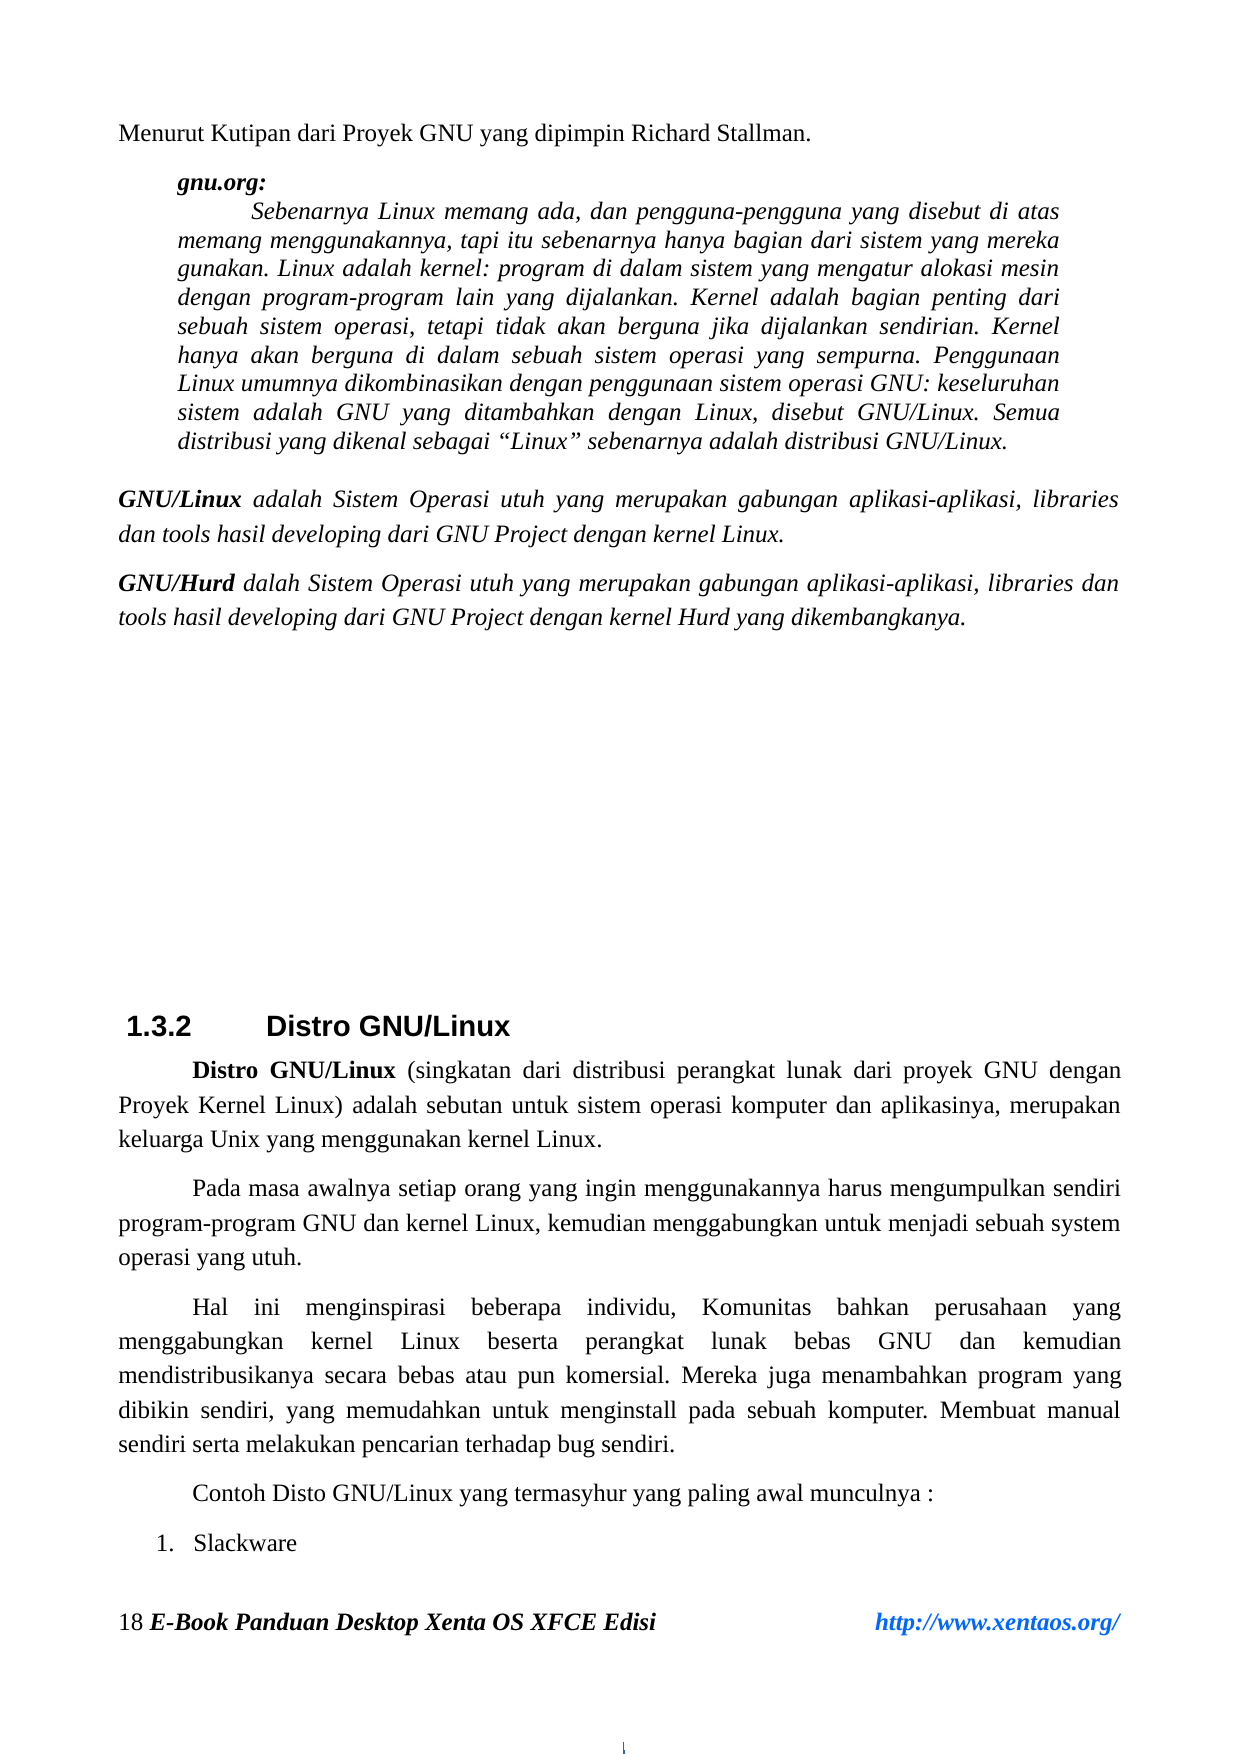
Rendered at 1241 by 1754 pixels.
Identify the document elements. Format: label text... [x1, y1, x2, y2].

text gnu.org: Sebenarnya Linux memang ada, dan pengguna-pengguna yang disebut di atas memang menggunakannya, tapi itu sebenarnya hanya bagian dari sistem yang mereka gunakan. Linux adalah kernel: program di dalam sistem yang mengatur alokasi mesin dengan program-program lain yang dijalankan. Kernel adalah bagian penting dari sebuah sistem operasi, tetapi tidak akan berguna jika dijalankan sendirian. Kernel hanya akan berguna di dalam sebuah sistem operasi yang sempurna. Penggunaan Linux umumnya dikombinasikan dengan penggunaan sistem operasi GNU: keseluruhan sistem adalah GNU yang ditambahkan dengan Linux, disebut GNU/Linux. Semua distribusi yang dikenal sebagai “Linux” sebenarnya adalah distribusi GNU/Linux. [177, 167, 1063, 455]
text Distro GNU/Linux (singkatan dari distribusi perangkat lunak dari proyek GNU dengan Proyek Kernel Linux) adalah sebutan untuk sistem operasi komputer dan aplikasinya, merupakan keluarga Unix yang menggunakan kernel Linux. [118, 1056, 1122, 1153]
list Slackware [156, 1528, 1122, 1556]
text Menurut Kutipan dari Proyek GNU yang dipimpin Richard Stallman. [118, 118, 1122, 147]
text Pada masa awalnya setiap orang yang ingin menggunakannya harus mengumpulkan sendiri program-program GNU dan kernel Linux, kemudian menggabungkan untuk menjadi sebuah system operasi yang utuh. [118, 1173, 1122, 1271]
text GNU/Hurd dalah Sistem Operasi utuh yang merupakan gabungan aplikasi-aplikasi, libraries dan tools hasil developing dari GNU Project dengan kernel Hurd yang dikembangkanya. [118, 568, 1122, 631]
text GNU/Linux adalah Sistem Operasi utuh yang merupakan gabungan aplikasi-aplikasi, libraries dan tools hasil developing dari GNU Project dengan kernel Linux. [118, 484, 1122, 547]
text Hal ini menginspirasi beberapa individu, Komunitas bahkan perusahaan yang menggabungkan kernel Linux beserta perangkat lunak bebas GNU dan kemudian mendistribusikanya secara bebas atau pun komersial. Mereka juga menambahkan program yang dibikin sendiri, yang memudahkan untuk menginstall pada sebuah komputer. Membuat manual sendiri serta melakukan pencarian terhadap bug sendiri. [118, 1292, 1122, 1458]
text Contoh Disto GNU/Linux yang termasyhur yang paling awal munculnya : [118, 1478, 1122, 1507]
subtitle Distro GNU/Linux [118, 1009, 1122, 1043]
